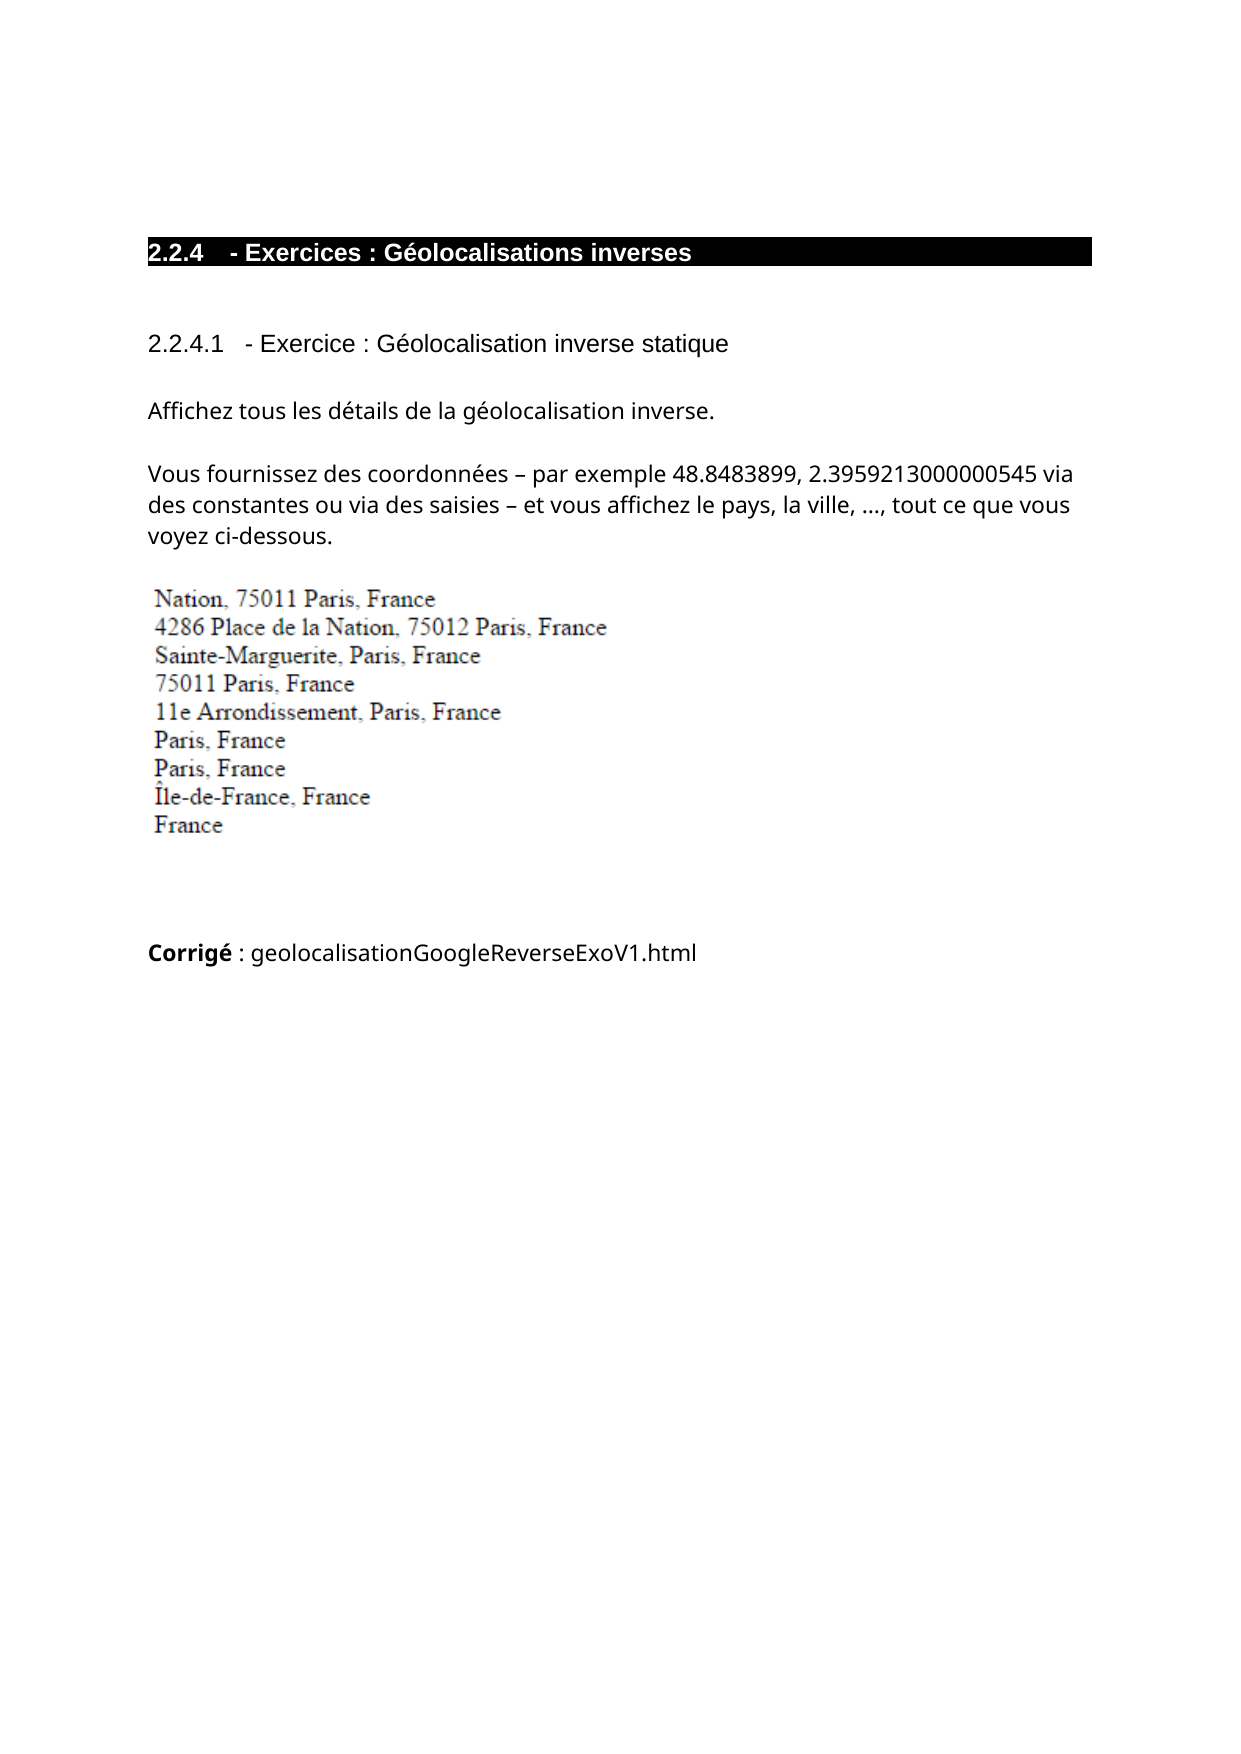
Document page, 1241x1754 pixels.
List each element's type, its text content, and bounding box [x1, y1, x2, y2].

text Affichez tous les détails de la géolocalisation inverse. [148, 395, 1092, 426]
picture [147, 582, 618, 844]
subtitle - Exercices : Géolocalisations inverses [148, 237, 1092, 266]
text Corrigé : geolocalisationGoogleReverseExoV1.html [148, 937, 1092, 968]
subtitle - Exercice : Géolocalisation inverse statique [148, 329, 1092, 357]
text Vous fournissez des coordonnées – par exemple 48.8483899, 2.3959213000000545 via des constantes ou via des saisies – et vous affichez le pays, la ville, …, tout ce que vous voyez ci-dessous. [148, 457, 1092, 551]
